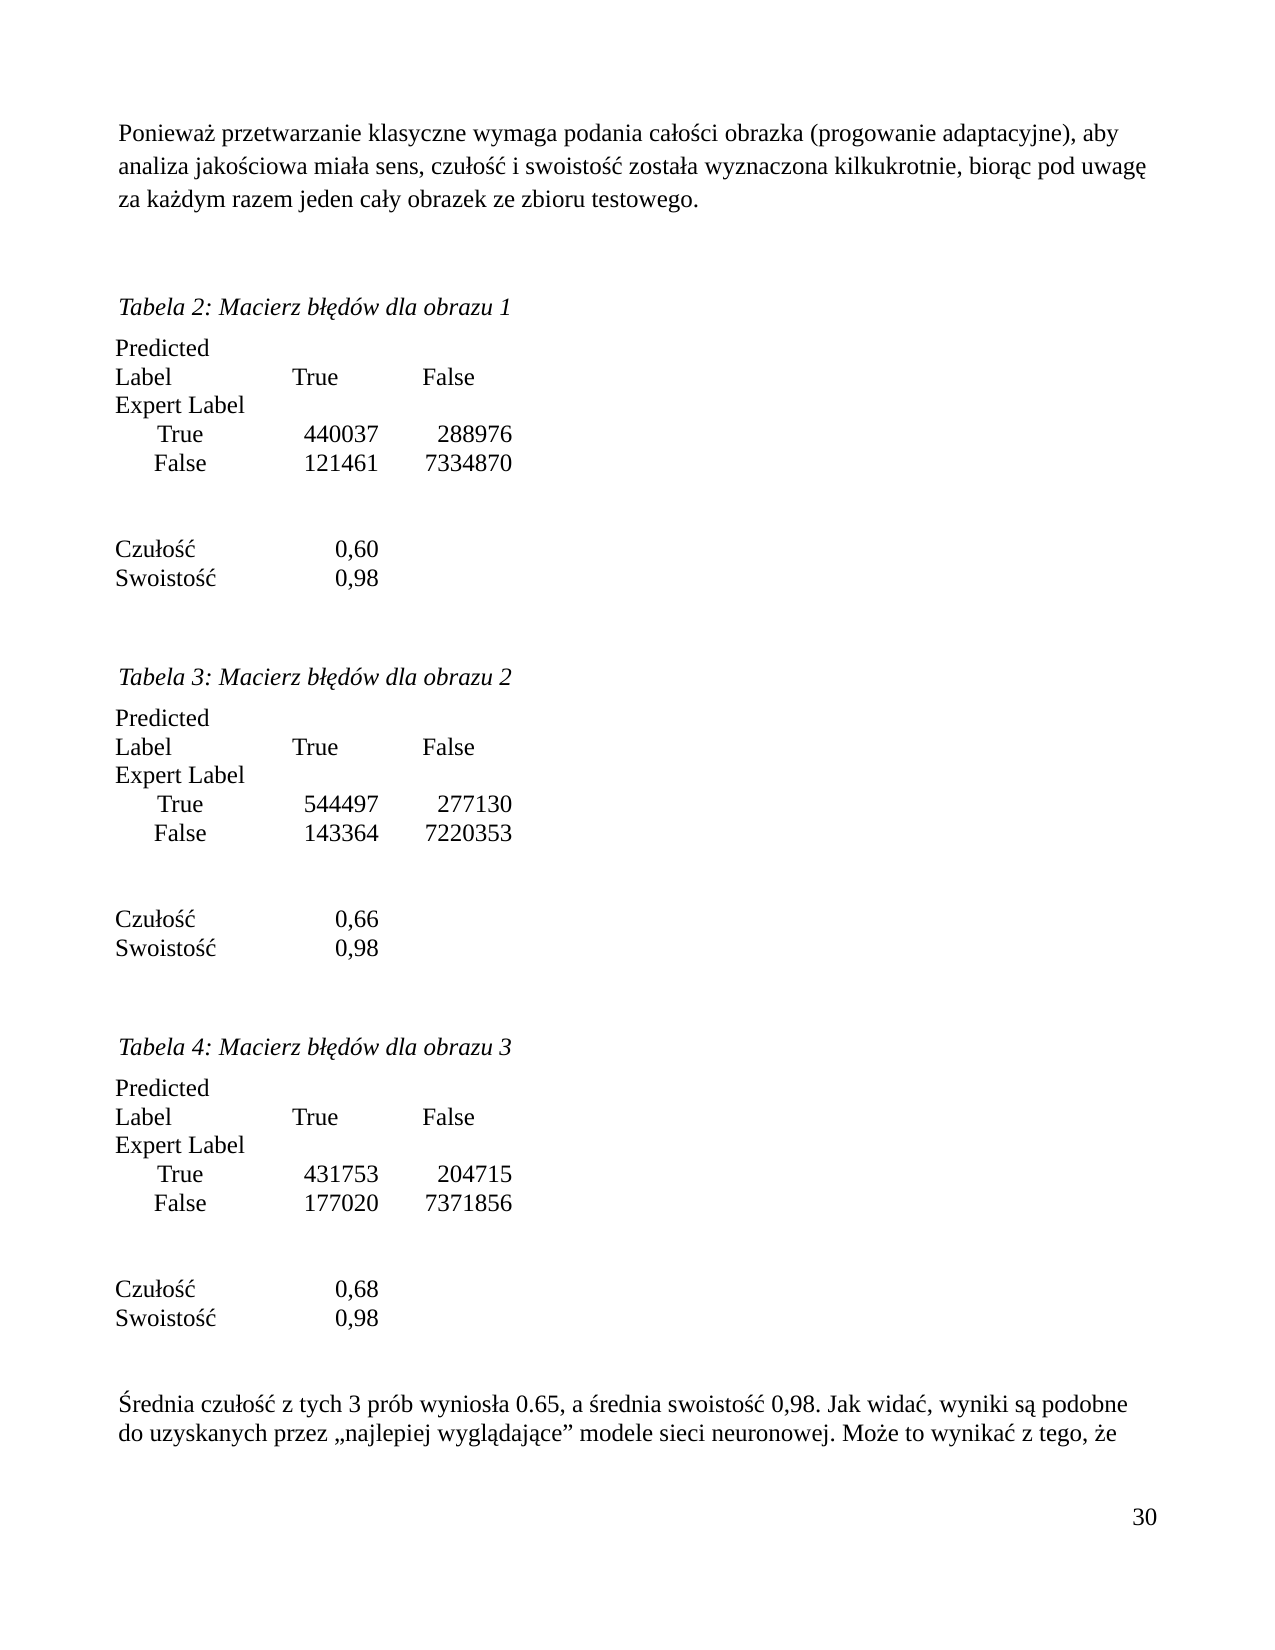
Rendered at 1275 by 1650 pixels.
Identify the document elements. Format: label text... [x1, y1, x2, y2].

table_cell 0,98 [248, 1303, 382, 1332]
table_cell [382, 904, 515, 933]
table_cell [248, 761, 515, 789]
table_cell [248, 477, 382, 506]
table_cell [382, 534, 515, 563]
table_cell [112, 506, 248, 534]
table_cell [382, 1246, 515, 1274]
table_header False [382, 333, 515, 391]
table_header Predicted Label [112, 333, 248, 391]
table_cell [112, 1217, 248, 1246]
table_cell [112, 477, 248, 506]
table_cell False [112, 818, 248, 847]
table_header Predicted Label [112, 1073, 248, 1131]
table_cell 0,68 [248, 1274, 382, 1303]
table_cell Swoistość [112, 1303, 248, 1332]
table_cell [382, 1303, 515, 1332]
table_cell 7334870 [382, 448, 515, 477]
table_cell 204715 [382, 1159, 515, 1188]
table_cell [248, 1217, 382, 1246]
table_cell 544497 [248, 789, 382, 818]
table_cell [248, 391, 515, 419]
table_header Predicted Label [112, 703, 248, 761]
table_cell 177020 [248, 1188, 382, 1217]
table_cell [382, 933, 515, 962]
table_cell 0,98 [248, 933, 382, 962]
table_cell Swoistość [112, 563, 248, 592]
table_header False [382, 1073, 515, 1131]
table_cell 277130 [382, 789, 515, 818]
table_cell 143364 [248, 818, 382, 847]
table_cell [112, 1246, 248, 1274]
table_cell Expert Label [112, 1131, 248, 1159]
table_cell [382, 876, 515, 904]
text Tabela 2: Macierz błędów dla obrazu 1 [118, 292, 1157, 321]
table_cell [382, 1274, 515, 1303]
table_cell False [112, 448, 248, 477]
table_cell 121461 [248, 448, 382, 477]
table_header False [382, 703, 515, 761]
table_cell Swoistość [112, 933, 248, 962]
table_cell 0,60 [248, 534, 382, 563]
table_cell True [112, 419, 248, 448]
table_header True [248, 1073, 382, 1131]
table_cell [112, 876, 248, 904]
table_cell [248, 847, 382, 876]
table_cell True [112, 789, 248, 818]
table_cell Czułość [112, 904, 248, 933]
table_cell 440037 [248, 419, 382, 448]
table_cell True [112, 1159, 248, 1188]
table_cell 7220353 [382, 818, 515, 847]
table_cell 288976 [382, 419, 515, 448]
text Średnia czułość z tych 3 prób wyniosła 0.65, a średnia swoistość 0,98. Jak widać, wyniki są podobne do uzyskanych przez „najlepiej wyglądające” modele sieci neuronowej. Może to wynikać z tego, że [118, 1389, 1157, 1447]
table_cell [382, 563, 515, 592]
table_cell [112, 847, 248, 876]
text Tabela 3: Macierz błędów dla obrazu 2 [118, 662, 1157, 691]
table_cell False [112, 1188, 248, 1217]
table_cell 7371856 [382, 1188, 515, 1217]
table_cell Expert Label [112, 761, 248, 789]
table_cell [248, 506, 382, 534]
table_header True [248, 703, 382, 761]
table_cell Czułość [112, 534, 248, 563]
table_cell 0,66 [248, 904, 382, 933]
table_cell 0,98 [248, 563, 382, 592]
table_cell [382, 477, 515, 506]
table_cell 431753 [248, 1159, 382, 1188]
text Ponieważ przetwarzanie klasyczne wymaga podania całości obrazka (progowanie adaptacyjne), aby analiza jakościowa miała sens, czułość i swoistość została wyznaczona kilkukrotnie, biorąc pod uwagę za każdym razem jeden cały obrazek ze zbioru testowego. [118, 118, 1157, 213]
table_cell [248, 1131, 515, 1159]
table_cell [382, 506, 515, 534]
table_cell Expert Label [112, 391, 248, 419]
table_cell [382, 1217, 515, 1246]
table_cell [248, 1246, 382, 1274]
text Tabela 4: Macierz błędów dla obrazu 3 [118, 1032, 1157, 1061]
table_cell [248, 876, 382, 904]
table_cell [382, 847, 515, 876]
table_header True [248, 333, 382, 391]
table_cell Czułość [112, 1274, 248, 1303]
